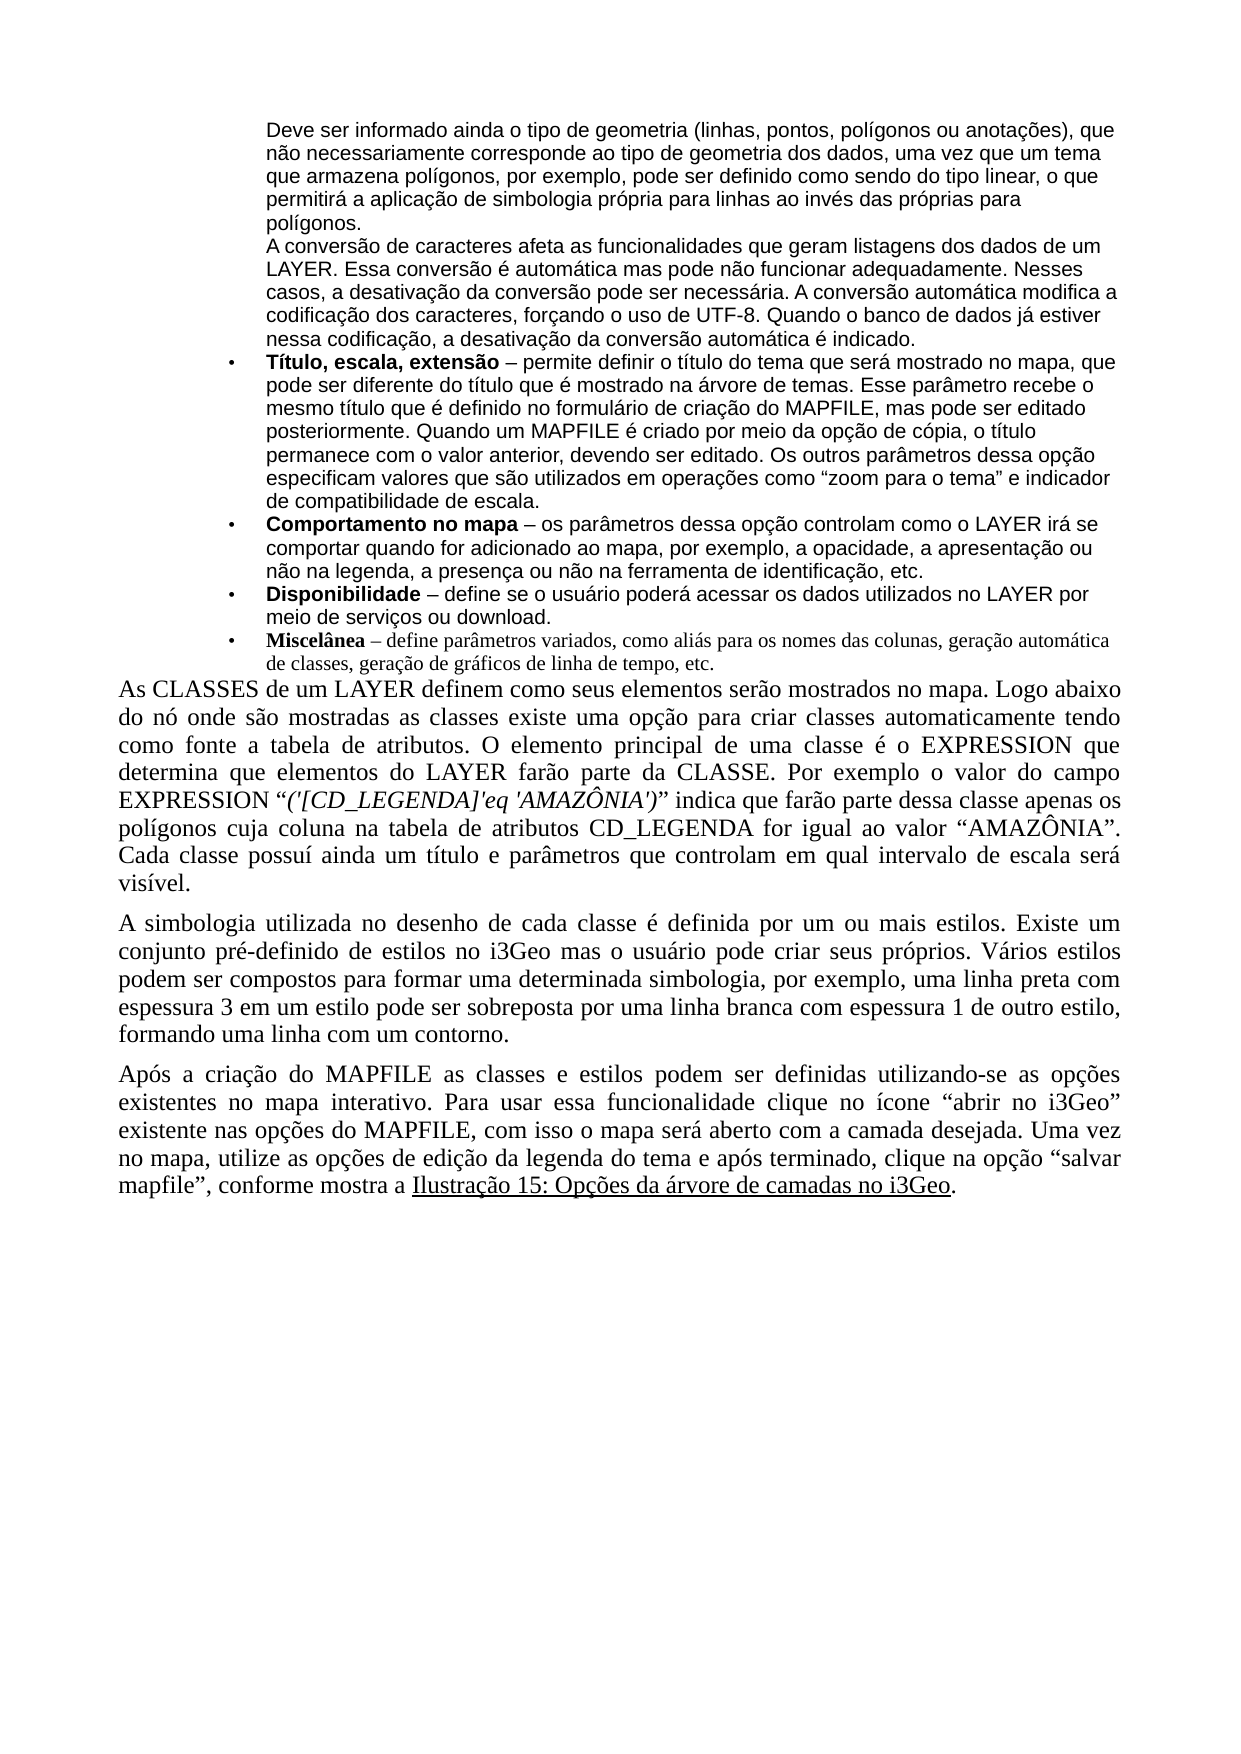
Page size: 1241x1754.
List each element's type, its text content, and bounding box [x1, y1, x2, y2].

list Comportamento no mapa – os parâmetros dessa opção controlam como o LAYER irá se comportar quando for adicionado ao mapa, por exemplo, a opacidade, a apresentação ou não na legenda, a presença ou não na ferramenta de identificação, etc. [228, 513, 1122, 583]
list Deve ser informado ainda o tipo de geometria (linhas, pontos, polígonos ou anotações), que não necessariamente corresponde ao tipo de geometria dos dados, uma vez que um tema que armazena polígonos, por exemplo, pode ser definido como sendo do tipo linear, o que permitirá a aplicação de simbologia própria para linhas ao invés das próprias para polígonos. [228, 118, 1122, 234]
text A simbologia utilizada no desenho de cada classe é definida por um ou mais estilos. Existe um conjunto pré-definido de estilos no i3Geo mas o usuário pode criar seus próprios. Vários estilos podem ser compostos para formar uma determinada simbologia, por exemplo, uma linha preta com espessura 3 em um estilo pode ser sobreposta por uma linha branca com espessura 1 de outro estilo, formando uma linha com um contorno. [118, 909, 1122, 1048]
text As CLASSES de um LAYER definem como seus elementos serão mostrados no mapa. Logo abaixo do nó onde são mostradas as classes existe uma opção para criar classes automaticamente tendo como fonte a tabela de atributos. O elemento principal de uma classe é o EXPRESSION que determina que elementos do LAYER farão parte da CLASSE. Por exemplo o valor do campo EXPRESSION “('[CD_LEGENDA]'eq 'AMAZÔNIA')” indica que farão parte dessa classe apenas os polígonos cuja coluna na tabela de atributos CD_LEGENDA for igual ao valor “AMAZÔNIA”. Cada classe possuí ainda um título e parâmetros que controlam em qual intervalo de escala será visível. [118, 675, 1122, 897]
list Título, escala, extensão – permite definir o título do tema que será mostrado no mapa, que pode ser diferente do título que é mostrado na árvore de temas. Esse parâmetro recebe o mesmo título que é definido no formulário de criação do MAPFILE, mas pode ser editado posteriormente. Quando um MAPFILE é criado por meio da opção de cópia, o título permanece com o valor anterior, devendo ser editado. Os outros parâmetros dessa opção especificam valores que são utilizados em operações como “zoom para o tema” e indicador de compatibilidade de escala. [228, 350, 1122, 513]
list A conversão de caracteres afeta as funcionalidades que geram listagens dos dados de um LAYER. Essa conversão é automática mas pode não funcionar adequadamente. Nesses casos, a desativação da conversão pode ser necessária. A conversão automática modifica a codificação dos caracteres, forçando o uso de UTF-8. Quando o banco de dados já estiver nessa codificação, a desativação da conversão automática é indicado. [228, 234, 1122, 350]
list Disponibilidade – define se o usuário poderá acessar os dados utilizados no LAYER por meio de serviços ou download. [228, 583, 1122, 629]
text Após a criação do MAPFILE as classes e estilos podem ser definidas utilizando-se as opções existentes no mapa interativo. Para usar essa funcionalidade clique no ícone “abrir no i3Geo” existente nas opções do MAPFILE, com isso o mapa será aberto com a camada desejada. Uma vez no mapa, utilize as opções de edição da legenda do tema e após terminado, clique na opção “salvar mapfile”, conforme mostra a Ilustração 15: Opções da árvore de camadas no i3Geo. [118, 1061, 1122, 1199]
list Miscelânea – define parâmetros variados, como aliás para os nomes das colunas, geração automática de classes, geração de gráficos de linha de tempo, etc. [228, 629, 1122, 675]
